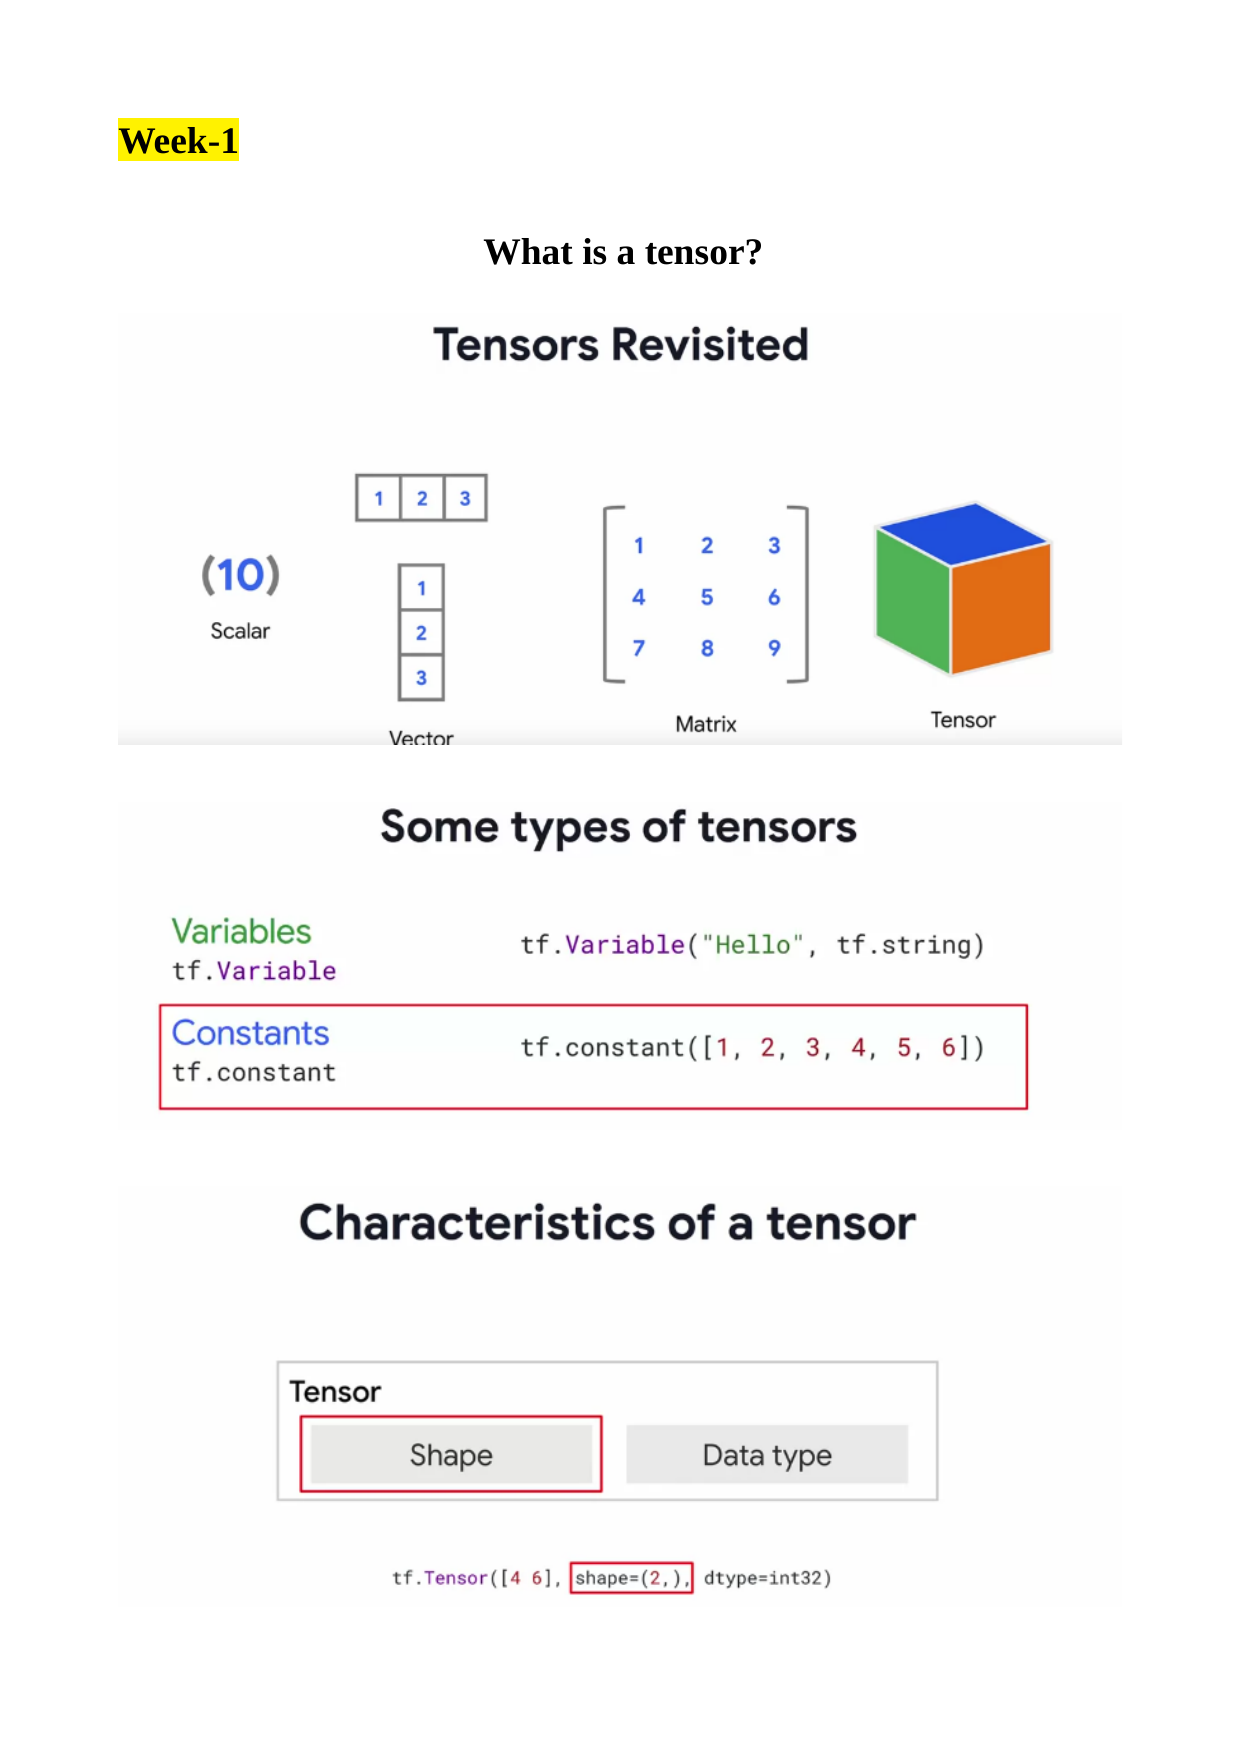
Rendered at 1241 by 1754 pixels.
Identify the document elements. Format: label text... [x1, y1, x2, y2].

picture [118, 1186, 1123, 1607]
text Week-1 [118, 118, 1122, 161]
subtitle What is a tensor? [118, 229, 1122, 272]
picture [118, 802, 1123, 1130]
picture [118, 313, 1123, 745]
